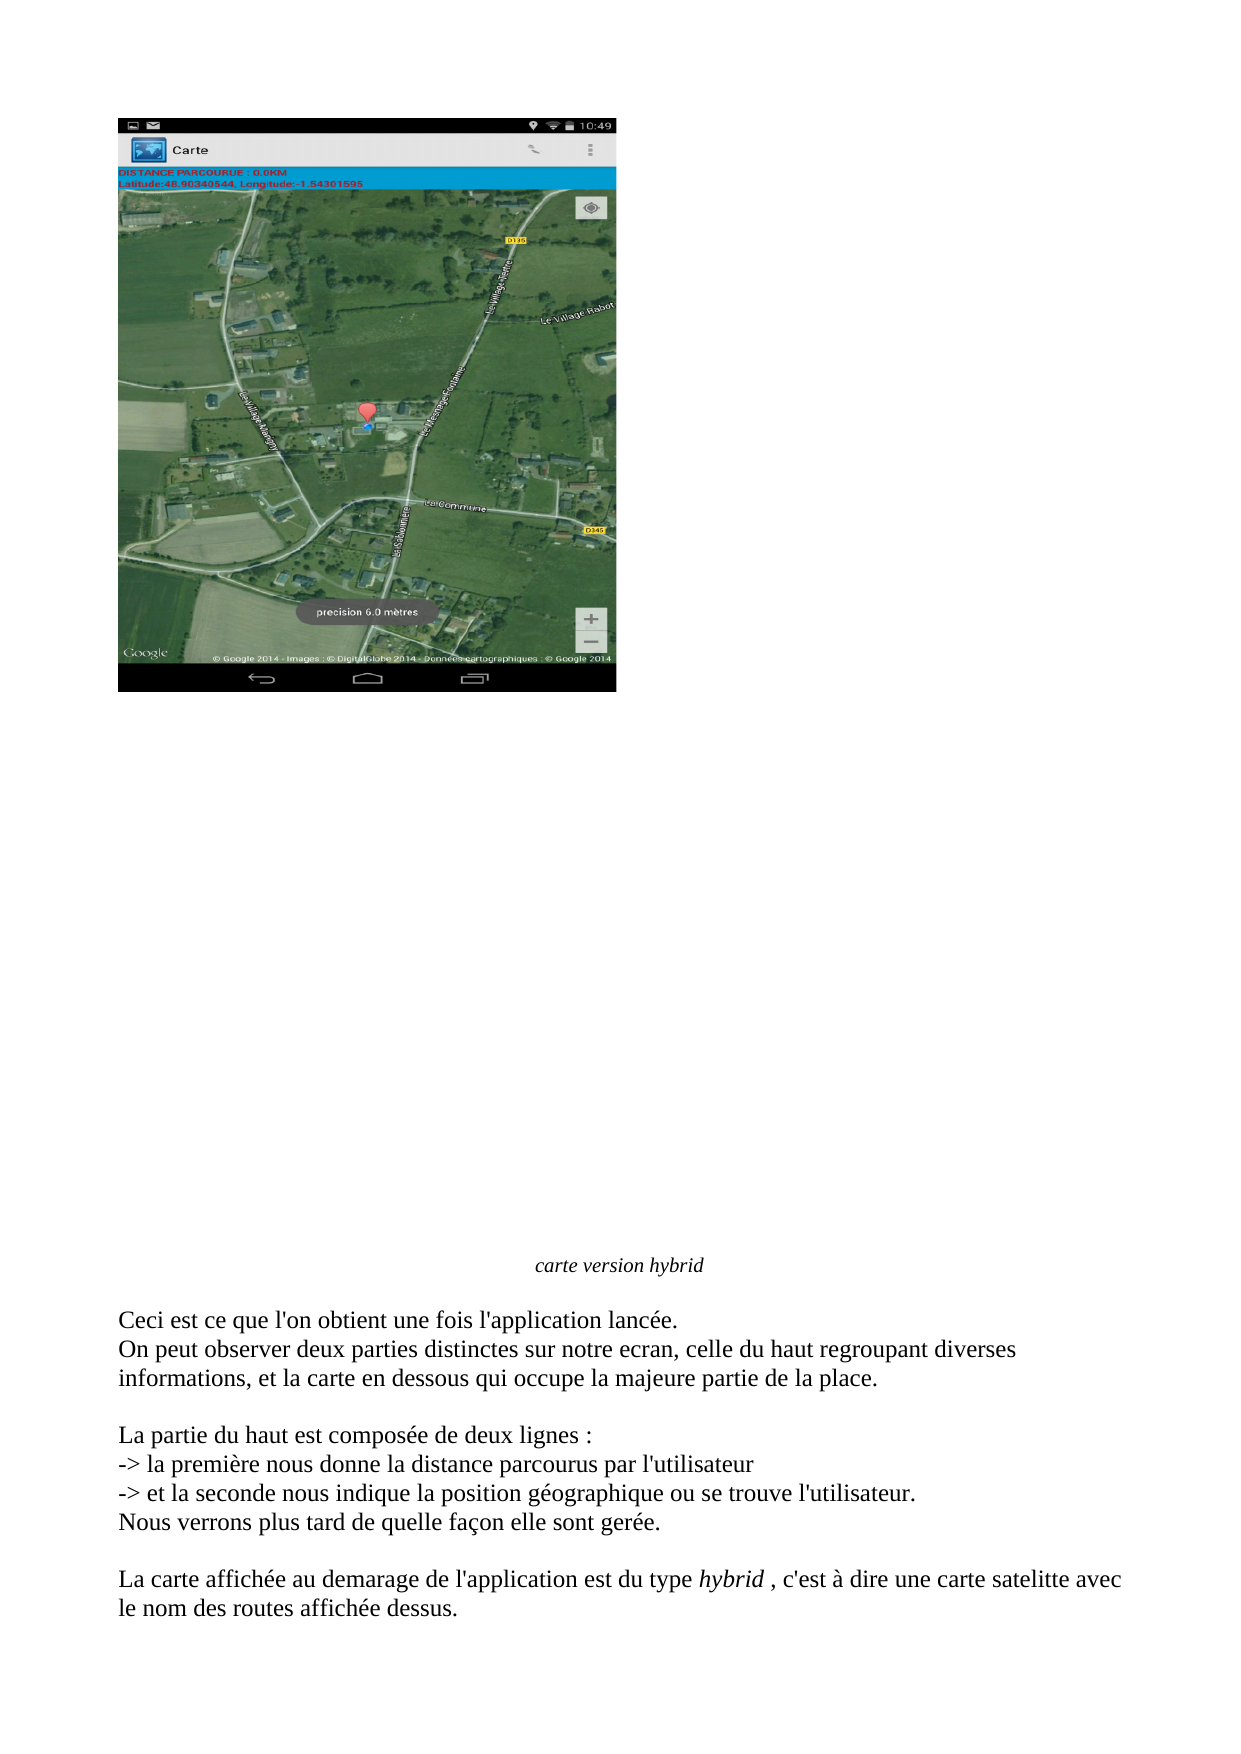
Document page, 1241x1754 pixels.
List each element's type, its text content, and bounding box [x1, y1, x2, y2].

text carte version hybrid [118, 1253, 1122, 1277]
text Nous verrons plus tard de quelle façon elle sont gerée. La carte affichée au demarage de l'application est du type hybrid , c'est à dire une carte satelitte avec le nom des routes affichée dessus. [118, 1507, 1122, 1622]
text Ceci est ce que l'on obtient une fois l'application lancée. [118, 1306, 1122, 1334]
text On peut observer deux parties distinctes sur notre ecran, celle du haut regroupant diverses informations, et la carte en dessous qui occupe la majeure partie de la place. La partie du haut est composée de deux lignes : [118, 1334, 1122, 1449]
text -> la première nous donne la distance parcourus par l'utilisateur -> et la seconde nous indique la position géographique ou se trouve l'utilisateur. [118, 1449, 1122, 1507]
